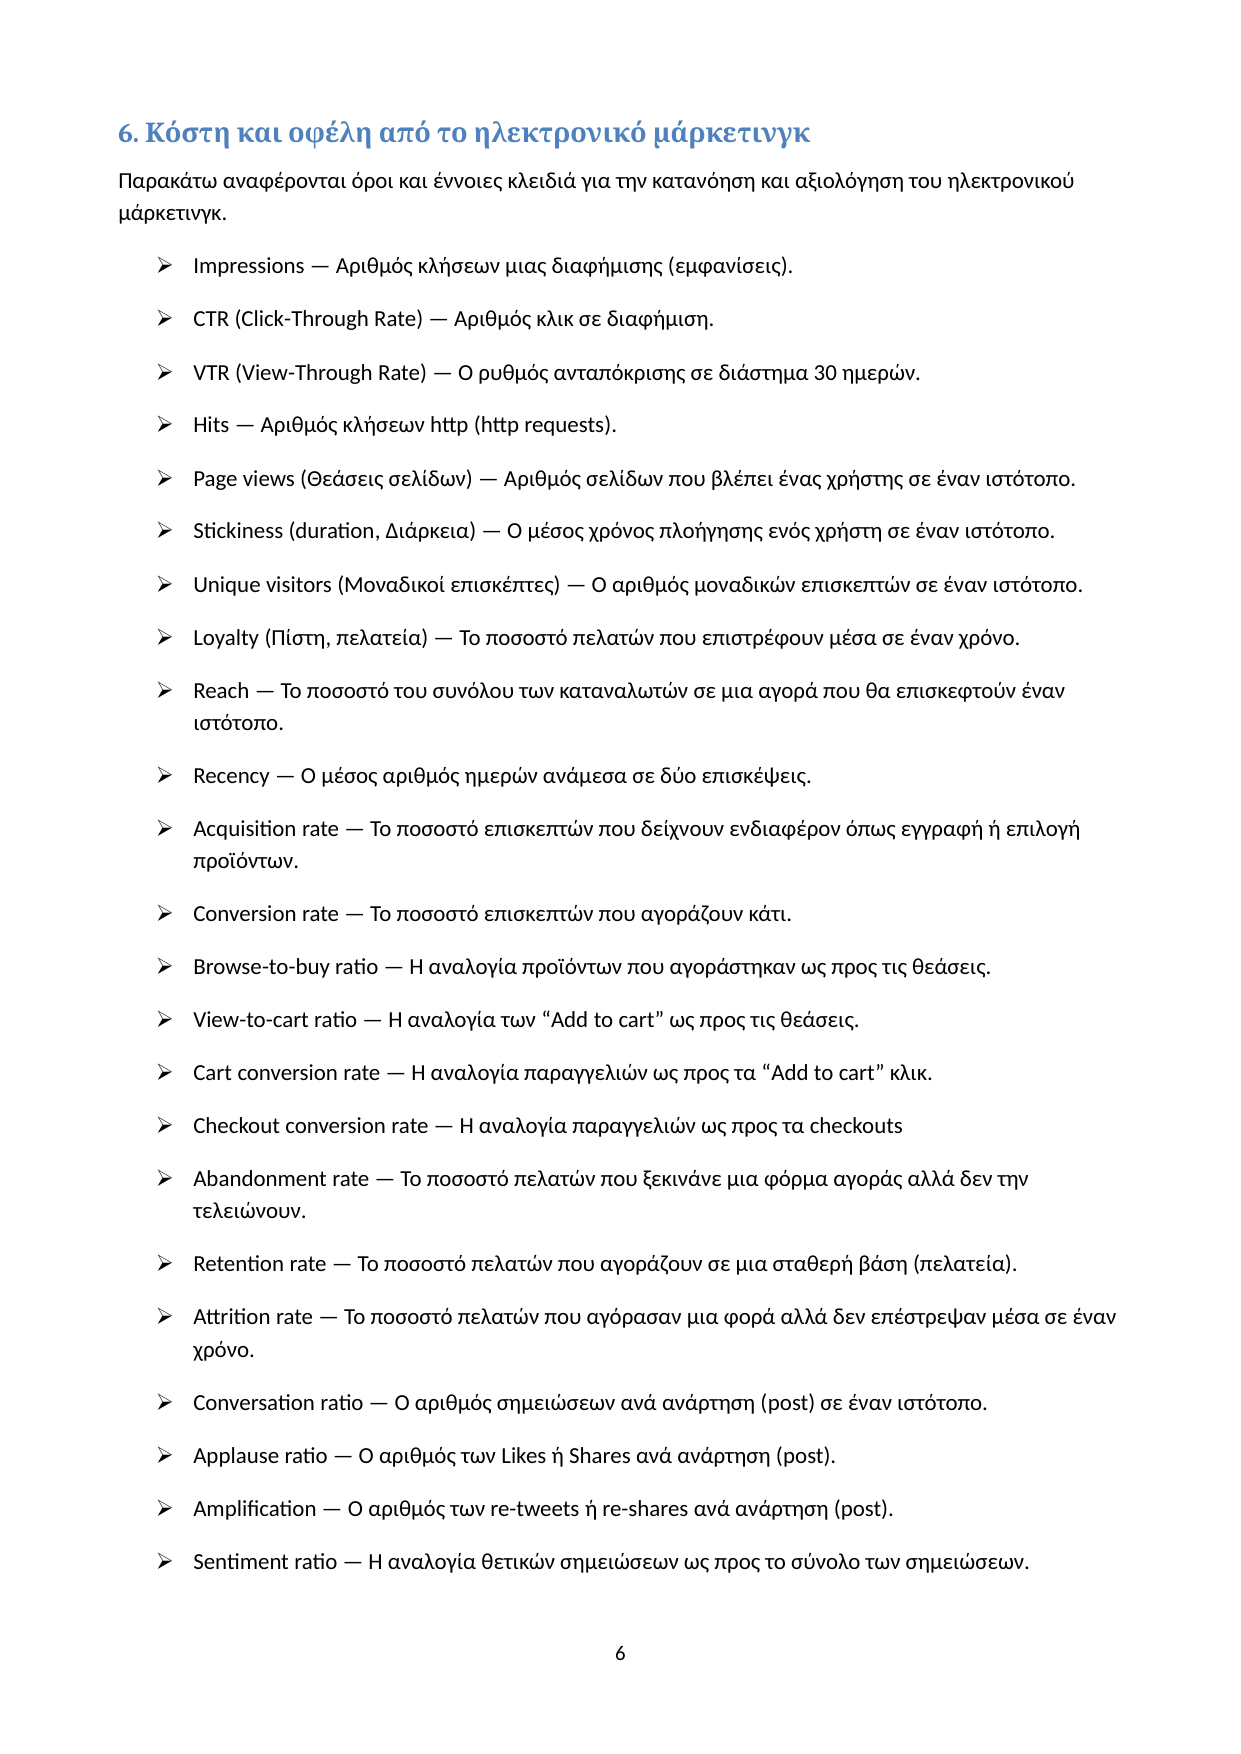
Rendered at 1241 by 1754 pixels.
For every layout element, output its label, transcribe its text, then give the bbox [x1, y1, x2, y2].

list Reach — Το ποσοστό του συνόλου των καταναλωτών σε μια αγορά που θα επισκεφτούν έναν ιστότοπο. [156, 676, 1122, 736]
list Loyalty (Πίστη, πελατεία) — Το ποσοστό πελατών που επιστρέφουν μέσα σε έναν χρόνο. [156, 623, 1122, 651]
list Acquisition rate — Το ποσοστό επισκεπτών που δείχνουν ενδιαφέρον όπως εγγραφή ή επιλογή προϊόντων. [156, 814, 1122, 874]
list Checkout conversion rate — Η αναλογία παραγγελιών ως προς τα checkouts [156, 1111, 1122, 1139]
list Retention rate — Το ποσοστό πελατών που αγοράζουν σε μια σταθερή βάση (πελατεία). [156, 1249, 1122, 1277]
list Page views (Θεάσεις σελίδων) — Αριθμός σελίδων που βλέπει ένας χρήστης σε έναν ιστότοπο. [156, 464, 1122, 492]
list Stickiness (duration, Διάρκεια) — Ο μέσος χρόνος πλοήγησης ενός χρήστη σε έναν ιστότοπο. [156, 517, 1122, 545]
list Conversion rate — Το ποσοστό επισκεπτών που αγοράζουν κάτι. [156, 899, 1122, 927]
list Applause ratio — Ο αριθμός των Likes ή Shares ανά ανάρτηση (post). [156, 1441, 1122, 1469]
list CTR (Click-Through Rate) — Αριθμός κλικ σε διαφήμιση. [156, 304, 1122, 333]
list Hits — Αριθμός κλήσεων http (http requests). [156, 411, 1122, 439]
list Conversation ratio — Ο αριθμός σημειώσεων ανά ανάρτηση (post) σε έναν ιστότοπο. [156, 1388, 1122, 1416]
list Unique visitors (Μοναδικοί επισκέπτες) — Ο αριθμός μοναδικών επισκεπτών σε έναν ιστότοπο. [156, 570, 1122, 598]
subtitle 6. Κόστη και οφέλη από το ηλεκτρονικό μάρκετινγκ [118, 118, 1122, 149]
list VTR (View-Through Rate) — Ο ρυθμός ανταπόκρισης σε διάστημα 30 ημερών. [156, 358, 1122, 386]
list Browse-to-buy ratio — Η αναλογία προϊόντων που αγοράστηκαν ως προς τις θεάσεις. [156, 952, 1122, 980]
list View-to-cart ratio — Η αναλογία των “Add to cart” ως προς τις θεάσεις. [156, 1005, 1122, 1033]
list Sentiment ratio — Η αναλογία θετικών σημειώσεων ως προς το σύνολο των σημειώσεων. [156, 1547, 1122, 1575]
list Cart conversion rate — Η αναλογία παραγγελιών ως προς τα “Add to cart” κλικ. [156, 1058, 1122, 1086]
list Impressions — Αριθμός κλήσεων μιας διαφήμισης (εμφανίσεις). [156, 252, 1122, 279]
list Abandonment rate — Το ποσοστό πελατών που ξεκινάνε μια φόρμα αγοράς αλλά δεν την τελειώνουν. [156, 1164, 1122, 1224]
list Attrition rate — Το ποσοστό πελατών που αγόρασαν μια φορά αλλά δεν επέστρεψαν μέσα σε έναν χρόνο. [156, 1302, 1122, 1363]
text Παρακάτω αναφέρονται όροι και έννοιες κλειδιά για την κατανόηση και αξιολόγηση του ηλεκτρονικού μάρκετινγκ. [118, 166, 1122, 227]
list Amplification — Ο αριθμός των re-tweets ή re-shares ανά ανάρτηση (post). [156, 1494, 1122, 1522]
list Recency — Ο μέσος αριθμός ημερών ανάμεσα σε δύο επισκέψεις. [156, 761, 1122, 789]
